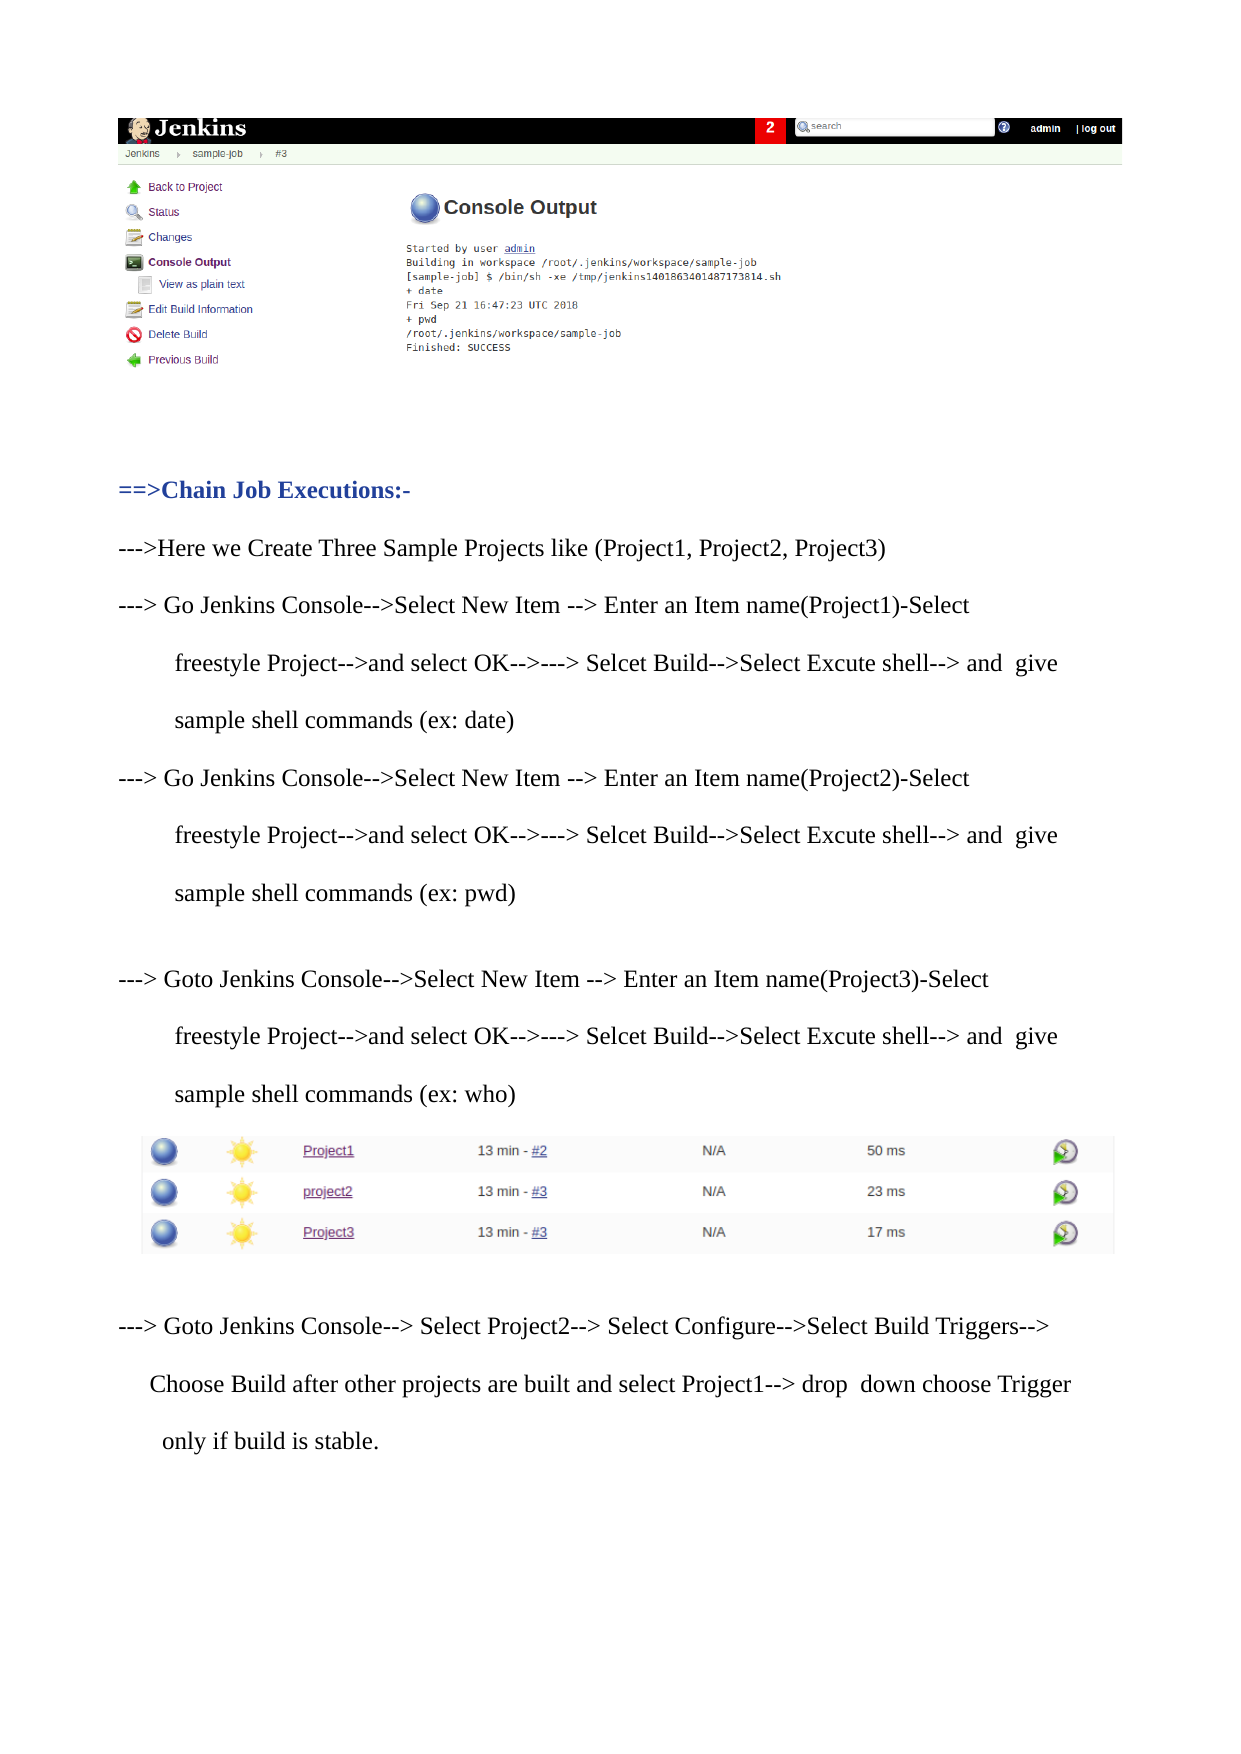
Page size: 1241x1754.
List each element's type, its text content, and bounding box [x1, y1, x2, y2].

text sample shell commands (ex: who) [118, 1079, 1122, 1108]
text --->Here we Create Three Sample Projects like (Project1, Project2, Project3) [118, 533, 1122, 561]
text only if build is stable. [118, 1426, 1122, 1455]
text sample shell commands (ex: pwd) [118, 878, 1122, 906]
text sample shell commands (ex: date) [118, 705, 1122, 734]
text ==>Chain Job Executions:- [118, 475, 1122, 504]
text Choose Build after other projects are built and select Project1--> drop down choose Trigger [118, 1369, 1122, 1398]
picture [118, 118, 1123, 389]
text ---> Go Jenkins Console-->Select New Item --> Enter an Item name(Project1)-Select [118, 590, 1122, 619]
text freestyle Project-->and select OK-->---> Selcet Build-->Select Excute shell--> and give [118, 1021, 1122, 1050]
text freestyle Project-->and select OK-->---> Selcet Build-->Select Excute shell--> and give [118, 820, 1122, 849]
picture [118, 1136, 1123, 1254]
text freestyle Project-->and select OK-->---> Selcet Build-->Select Excute shell--> and give [118, 648, 1122, 676]
text ---> Go Jenkins Console-->Select New Item --> Enter an Item name(Project2)-Select [118, 763, 1122, 791]
text ---> Goto Jenkins Console--> Select Project2--> Select Configure-->Select Build Triggers--> [118, 1311, 1122, 1340]
text ---> Goto Jenkins Console-->Select New Item --> Enter an Item name(Project3)-Select [118, 964, 1122, 993]
